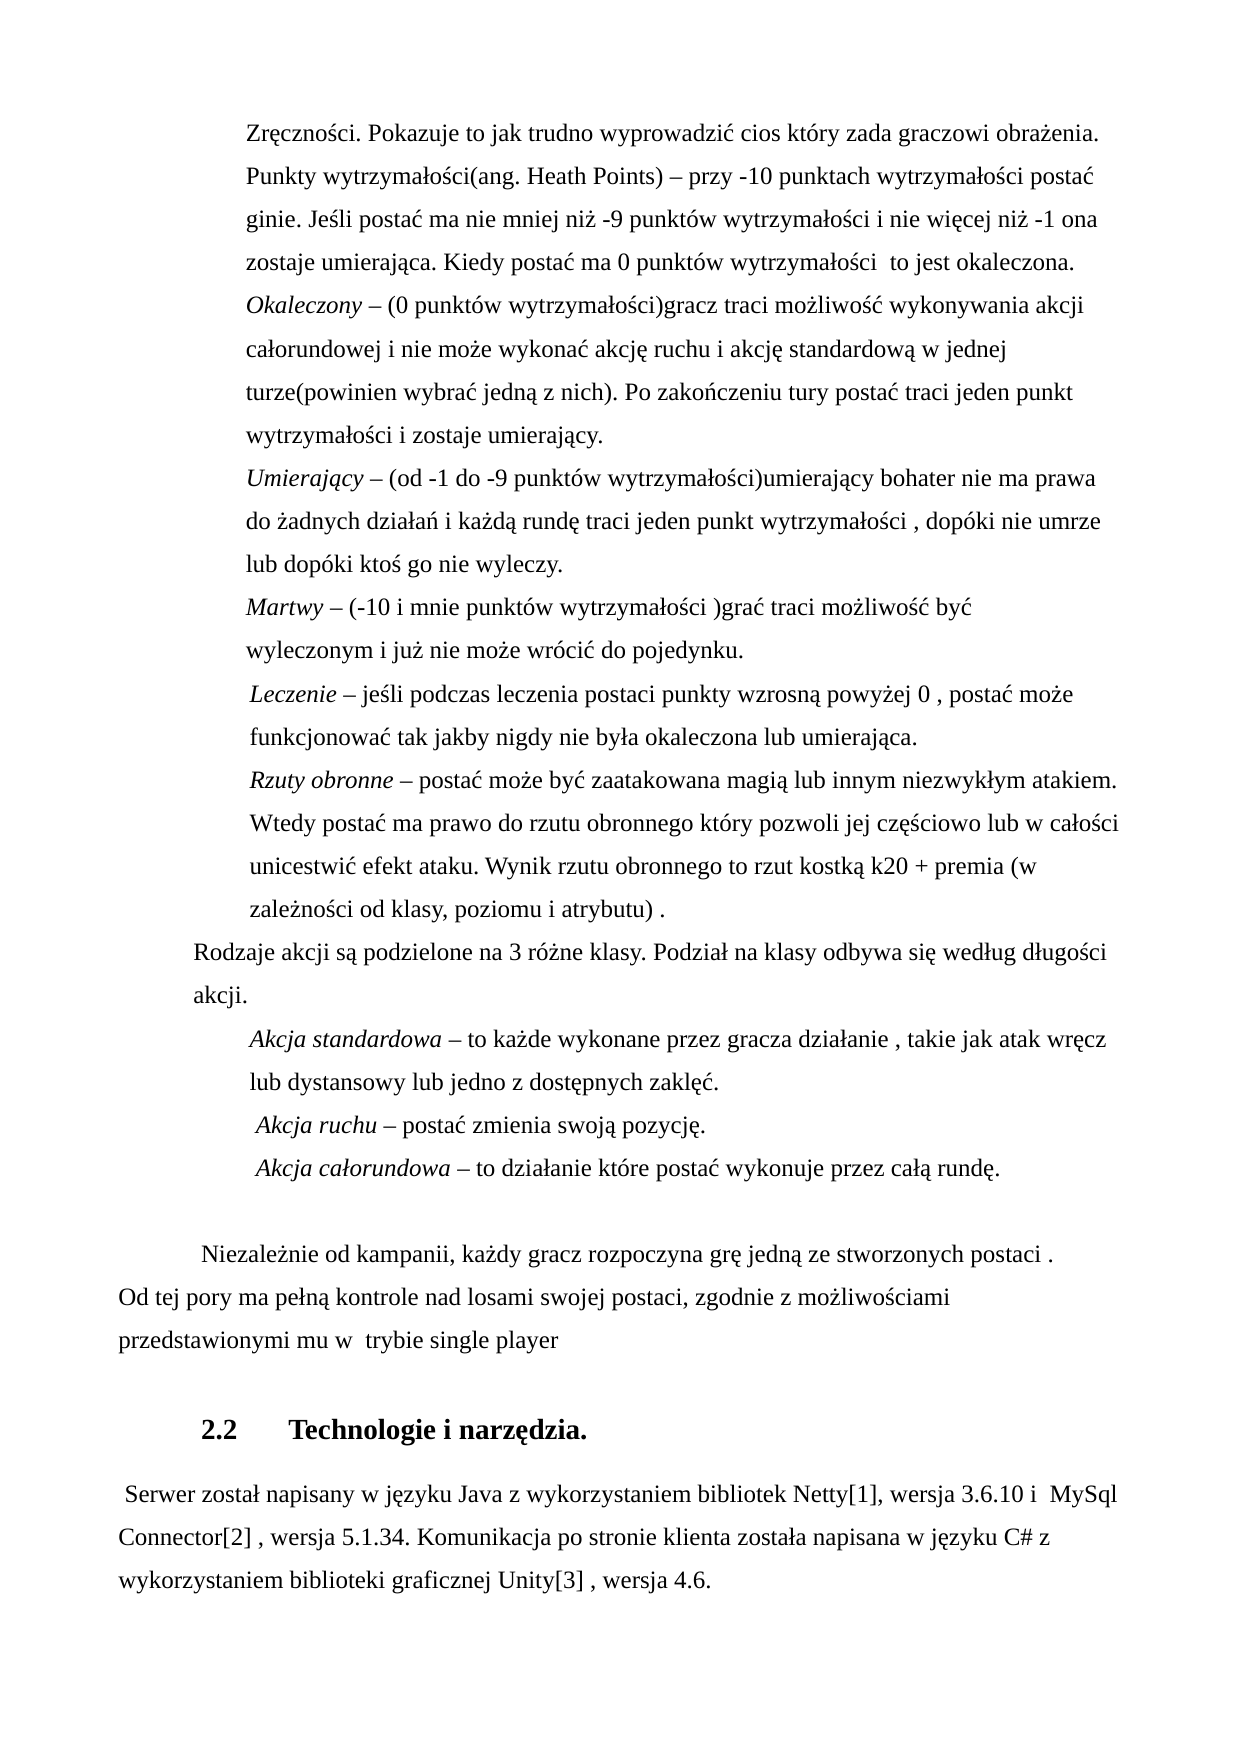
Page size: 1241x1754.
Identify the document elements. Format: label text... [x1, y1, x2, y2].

text Zręczności. Pokazuje to jak trudno wyprowadzić cios który zada graczowi obrażenia. [246, 118, 1122, 147]
text Akcja ruchu – postać zmienia swoją pozycję. Akcja całorundowa – to działanie które postać wykonuje przez całą rundę. [249, 1110, 1122, 1182]
text Niezależnie od kampanii, każdy gracz rozpoczyna grę jedną ze stworzonych postaci . Od tej pory ma pełną kontrole nad losami swojej postaci, zgodnie z możliwościami przedstawionymi mu w trybie single player [118, 1239, 1122, 1354]
text Umierający – (od -1 do -9 punktów wytrzymałości)umierający bohater nie ma prawa do żadnych działań i każdą rundę traci jeden punkt wytrzymałości , dopóki nie umrze lub dopóki ktoś go nie wyleczy. [246, 463, 1122, 578]
text Rzuty obronne – postać może być zaatakowana magią lub innym niezwykłym atakiem. Wtedy postać ma prawo do rzutu obronnego który pozwoli jej częściowo lub w całości unicestwić efekt ataku. Wynik rzutu obronnego to rzut kostką k20 + premia (w zależności od klasy, poziomu i atrybutu) . [249, 765, 1122, 923]
text Leczenie – jeśli podczas leczenia postaci punkty wzrosną powyżej 0 , postać może funkcjonować tak jakby nigdy nie była okaleczona lub umierająca. [249, 679, 1122, 751]
text Punkty wytrzymałości(ang. Heath Points) – przy -10 punktach wytrzymałości postać ginie. Jeśli postać ma nie mniej niż -9 punktów wytrzymałości i nie więcej niż -1 ona zostaje umierająca. Kiedy postać ma 0 punktów wytrzymałości to jest okaleczona. [246, 161, 1122, 276]
text 2.2 Technologie i narzędzia. [118, 1412, 1122, 1445]
text Akcja standardowa – to każde wykonane przez gracza działanie , takie jak atak wręcz lub dystansowy lub jedno z dostępnych zaklęć. [249, 1024, 1122, 1096]
text Okaleczony – (0 punktów wytrzymałości)gracz traci możliwość wykonywania akcji całorundowej i nie może wykonać akcję ruchu i akcję standardową w jednej turze(powinien wybrać jedną z nich). Po zakończeniu tury postać traci jeden punkt wytrzymałości i zostaje umierający. [246, 291, 1122, 449]
text Serwer został napisany w języku Java z wykorzystaniem bibliotek Netty[1], wersja 3.6.10 i MySql Connector[2] , wersja 5.1.34. Komunikacja po stronie klienta została napisana w języku C# z wykorzystaniem biblioteki graficznej Unity[3] , wersja 4.6. [118, 1479, 1122, 1594]
text Rodzaje akcji są podzielone na 3 różne klasy. Podział na klasy odbywa się według długości akcji. [193, 937, 1122, 1009]
text Martwy – (-10 i mnie punktów wytrzymałości )grać traci możliwość być wyleczonym i już nie może wrócić do pojedynku. [193, 592, 1122, 664]
